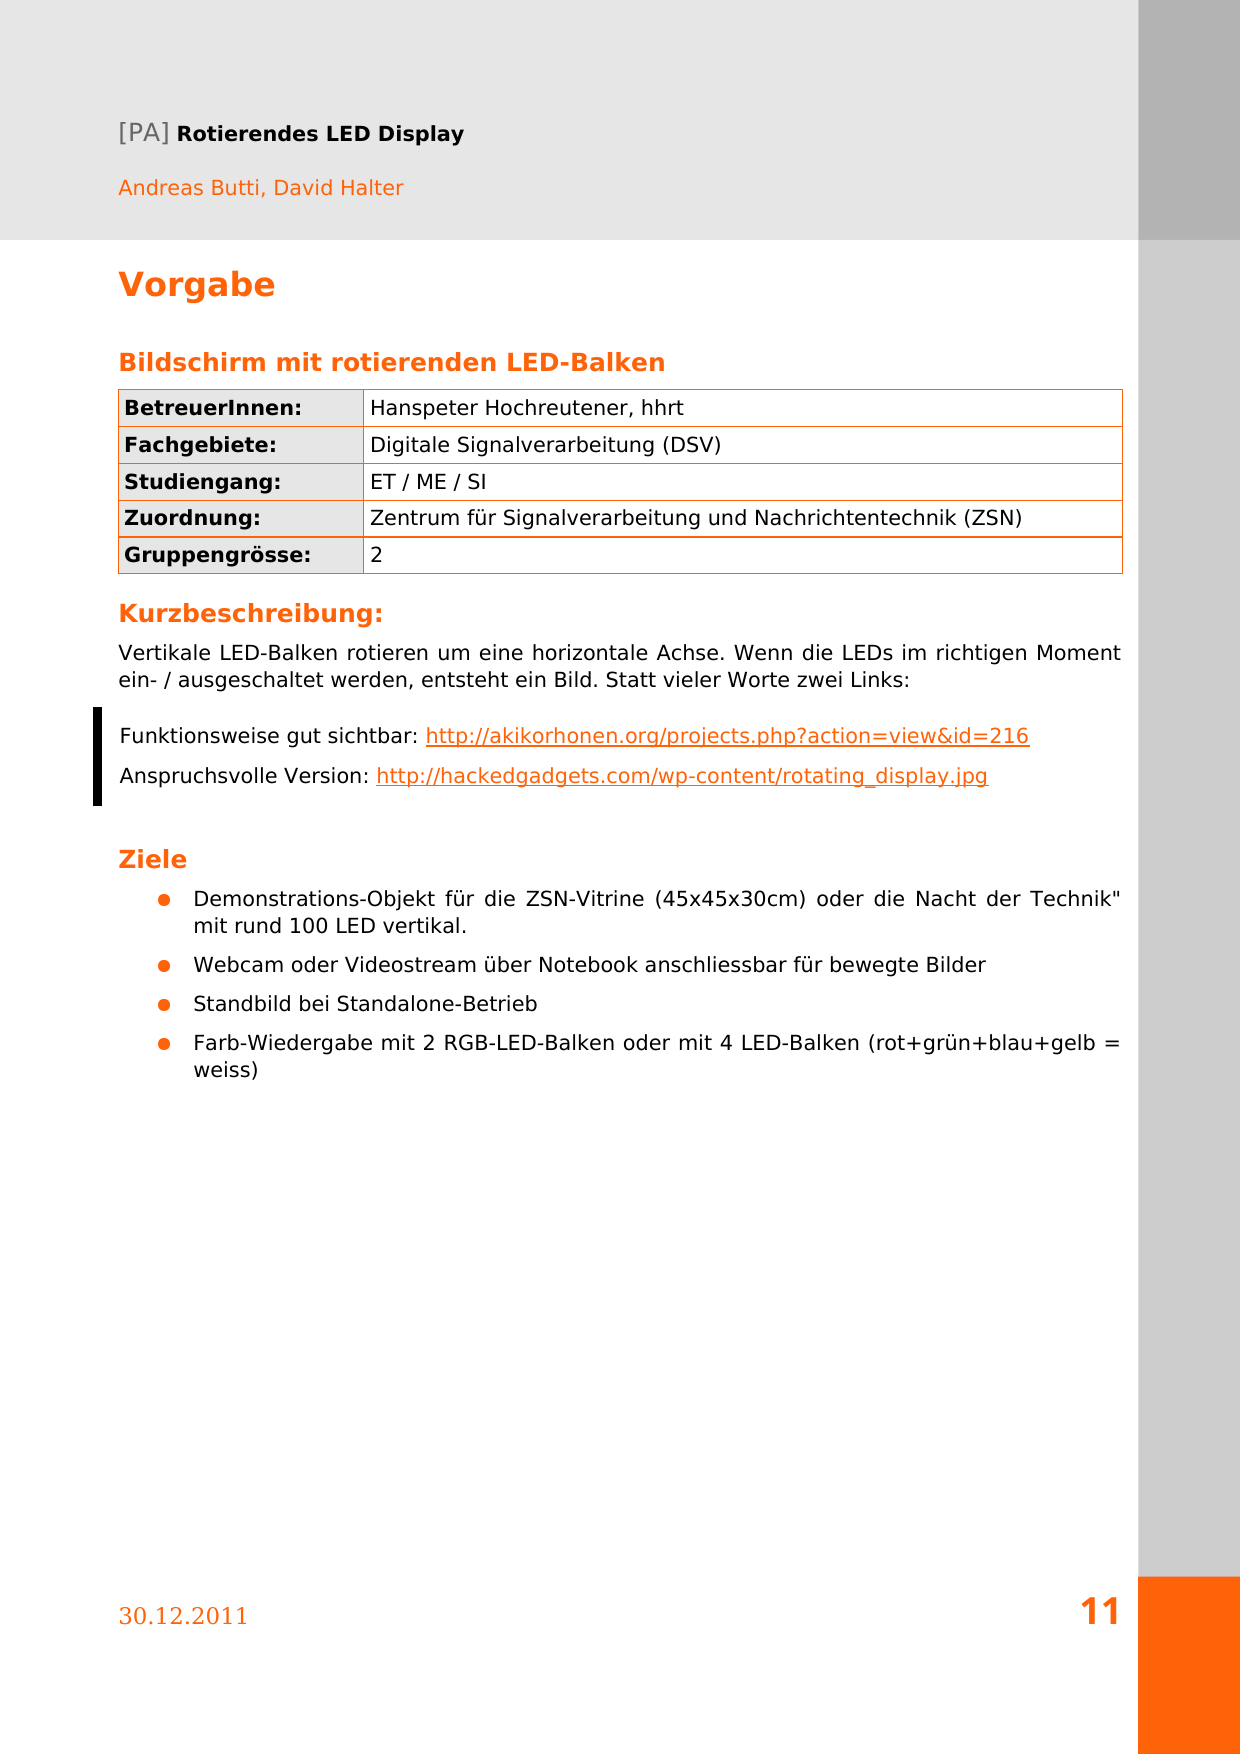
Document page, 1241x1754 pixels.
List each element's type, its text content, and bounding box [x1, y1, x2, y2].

table_cell 2 [364, 538, 1122, 573]
text Bildschirm mit rotierenden LED-Balken [118, 348, 1122, 377]
subtitle Vorgabe [118, 266, 1122, 304]
text Funktionsweise gut sichtbar: http://akikorhonen.org/projects.php?action=view&id=216 [102, 707, 1122, 746]
list Farb-Wiedergabe mit 2 RGB-LED-Balken oder mit 4 LED-Balken (rot+grün+blau+gelb = weiss) [156, 1031, 1122, 1082]
table_cell ET / ME / SI [364, 464, 1122, 500]
list Webcam oder Videostream über Notebook anschliessbar für bewegte Bilder [156, 953, 1122, 977]
text Anspruchsvolle Version: http://hackedgadgets.com/wp-content/rotating_display.jpg [102, 746, 1122, 806]
table_cell Gruppengrösse: [119, 538, 363, 573]
text Kurzbeschreibung: [118, 599, 1122, 628]
table_header BetreuerInnen: [119, 390, 363, 426]
table_header Hanspeter Hochreutener, hhrt [364, 390, 1122, 426]
list Demonstrations-Objekt für die ZSN-Vitrine (45x45x30cm) oder die Nacht der Technik" mit rund 100 LED vertikal. [156, 887, 1122, 938]
text Vertikale LED-Balken rotieren um eine horizontale Achse. Wenn die LEDs im richtigen Moment ein- / ausgeschaltet werden, entsteht ein Bild. Statt vieler Worte zwei Links: [118, 641, 1122, 692]
list Standbild bei Standalone-Betrieb [156, 992, 1122, 1016]
table_cell Zuordnung: [119, 501, 363, 536]
table_cell Digitale Signalverarbeitung (DSV) [364, 427, 1122, 463]
text Ziele [118, 846, 1122, 875]
table_cell Studiengang: [119, 464, 363, 500]
table_cell Zentrum für Signalverarbeitung und Nachrichtentechnik (ZSN) [364, 501, 1122, 536]
table_cell Fachgebiete: [119, 427, 363, 463]
